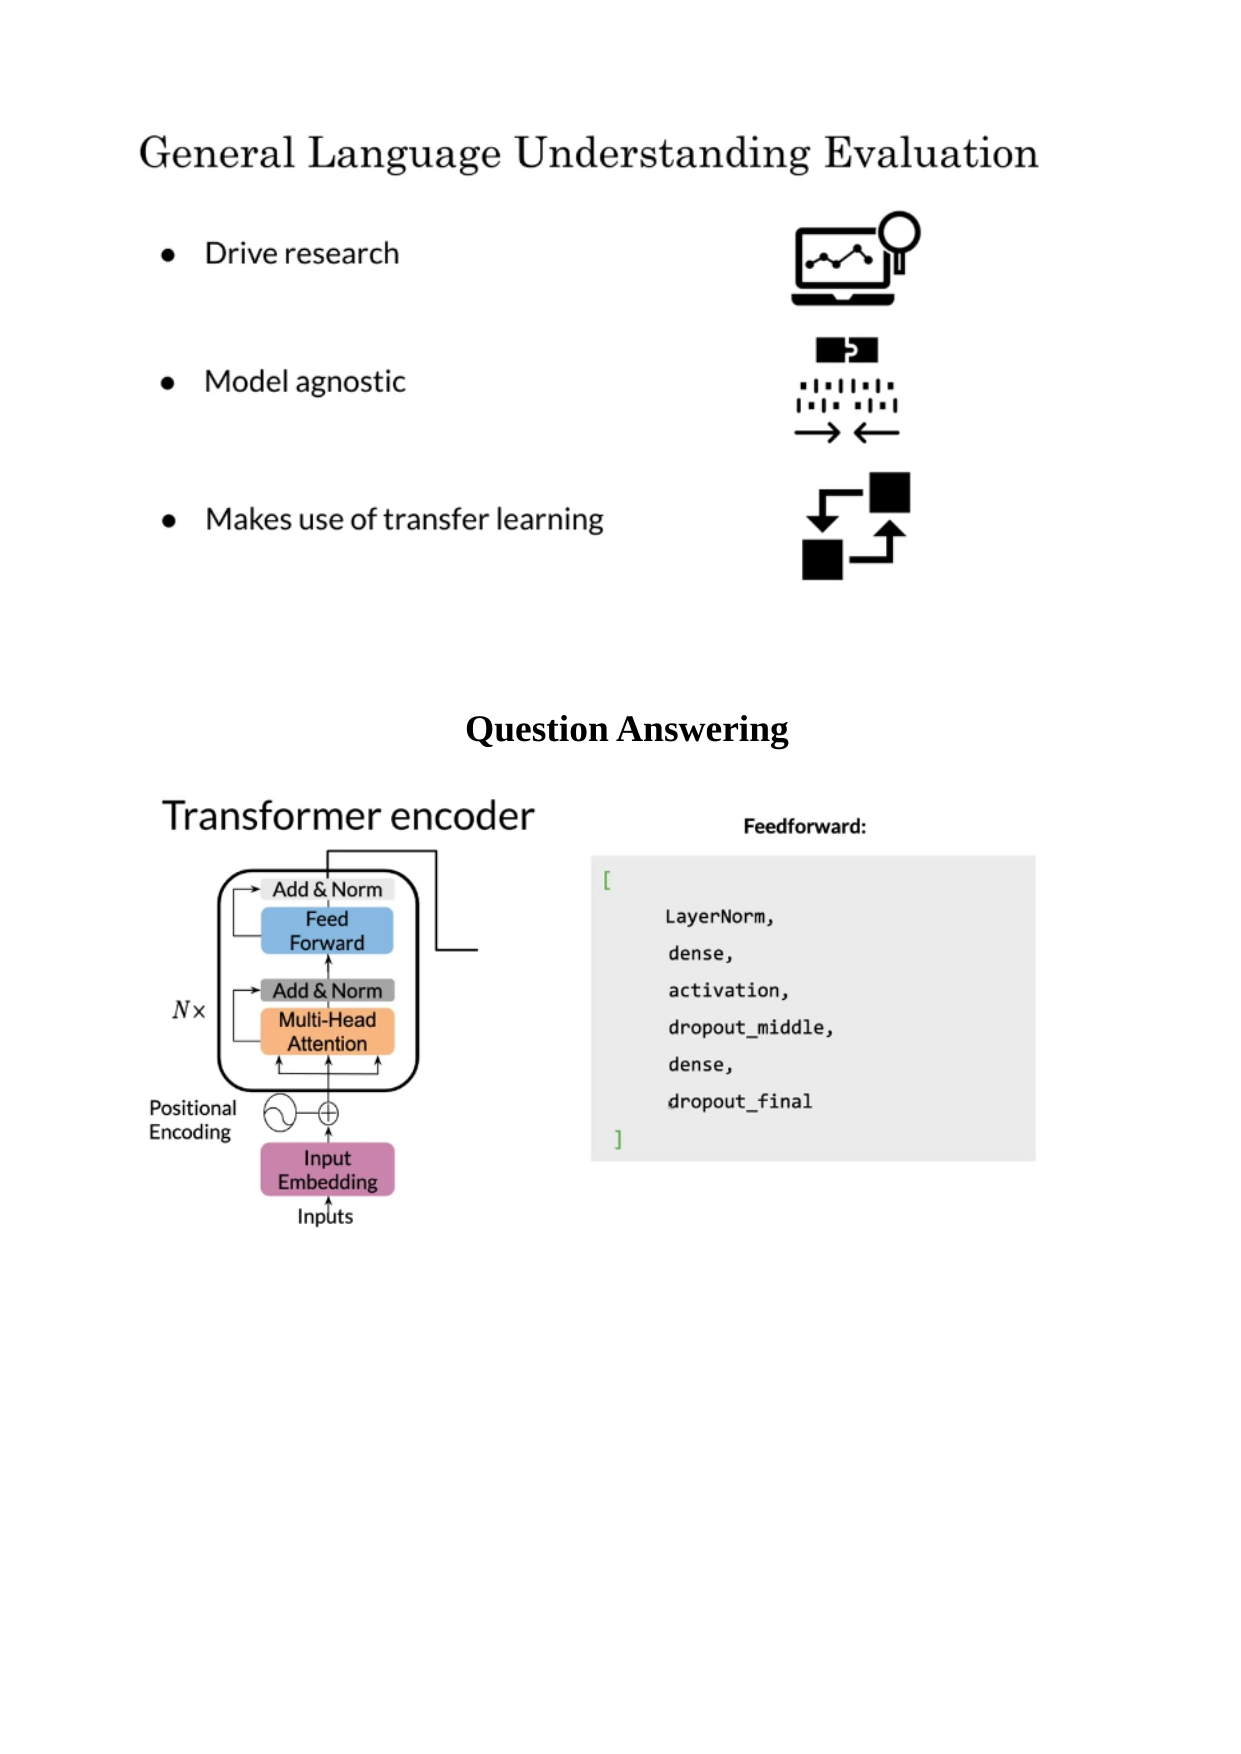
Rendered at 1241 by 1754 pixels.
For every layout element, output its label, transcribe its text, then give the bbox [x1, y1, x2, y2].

picture [118, 785, 1123, 1247]
subtitle Question Answering [118, 706, 1122, 749]
picture [118, 118, 1123, 595]
